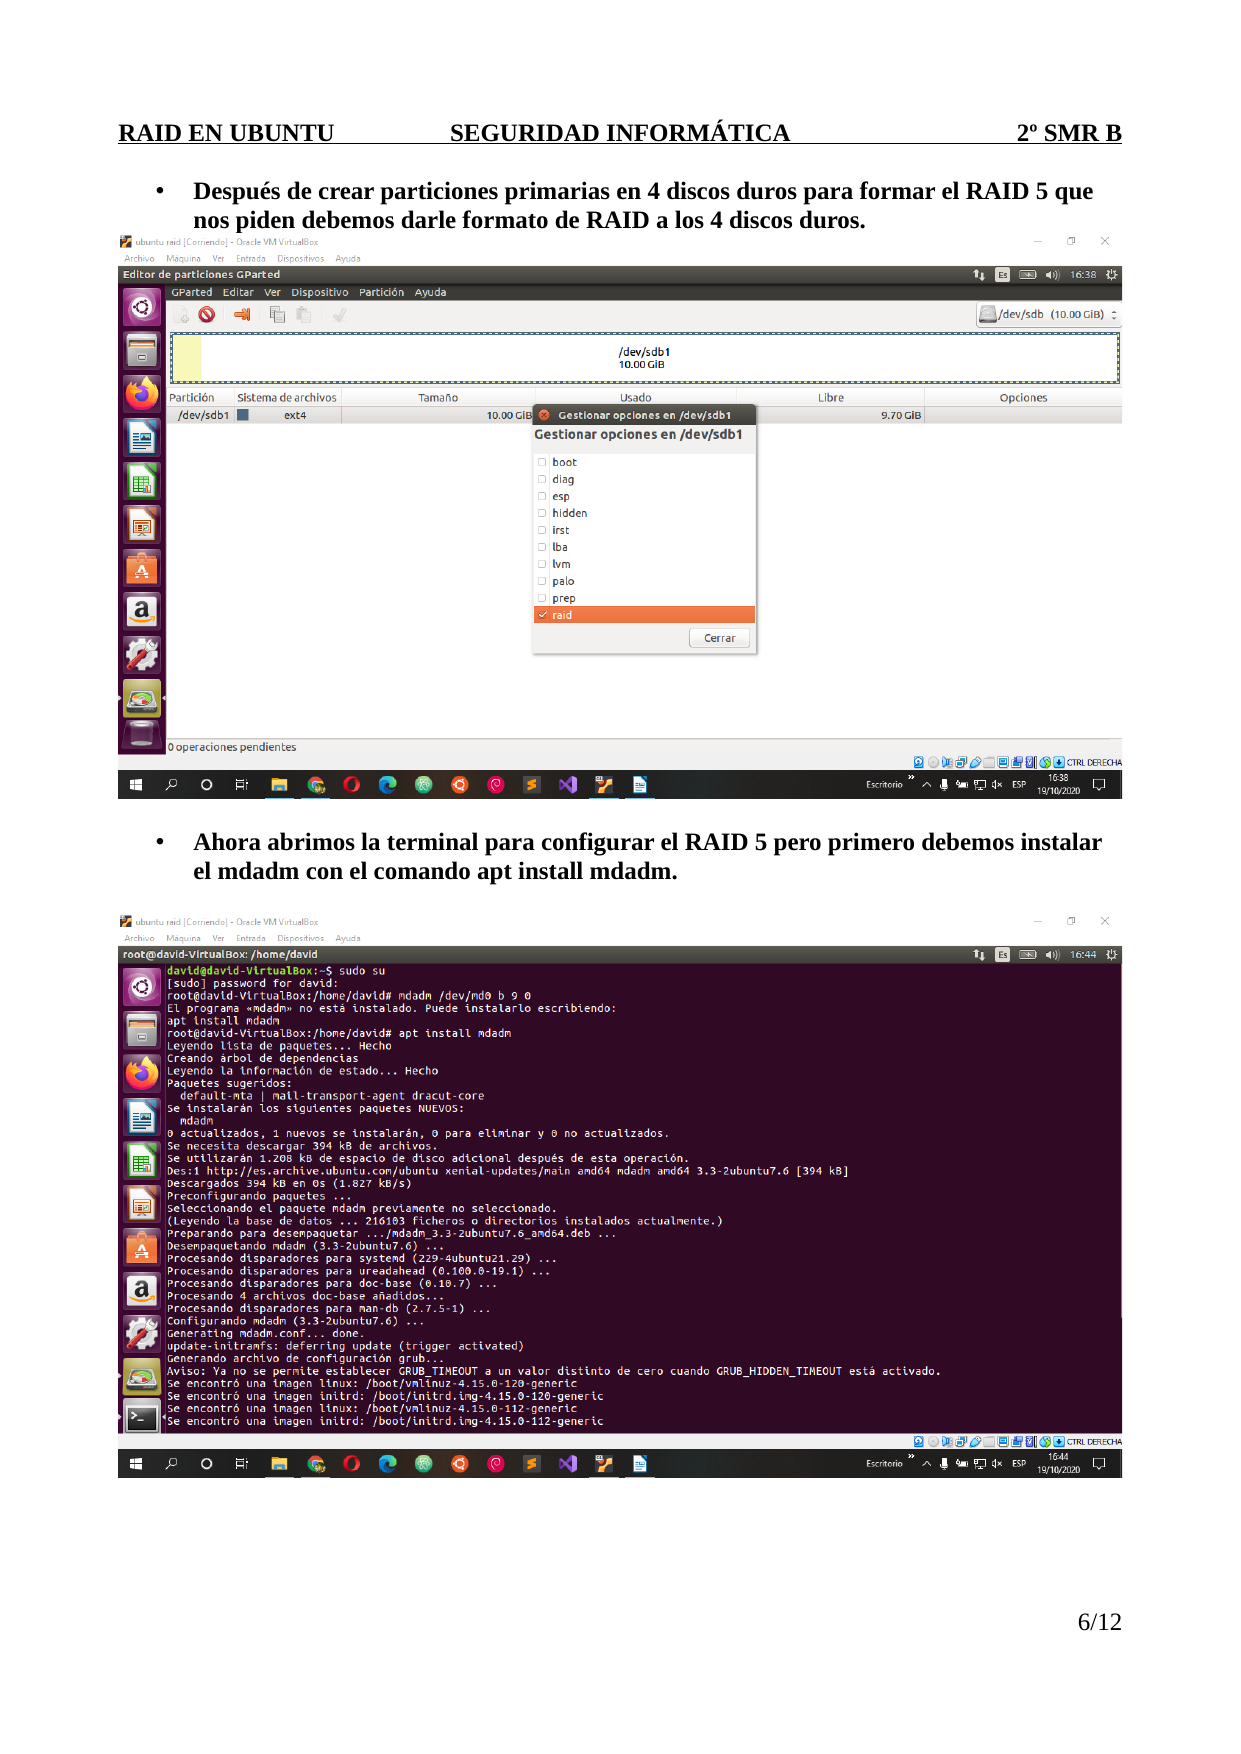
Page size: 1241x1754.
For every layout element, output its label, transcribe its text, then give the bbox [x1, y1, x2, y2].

list Después de crear particiones primarias en 4 discos duros para formar el RAID 5 que nos piden debemos darle formato de RAID a los 4 discos duros. [156, 176, 1122, 233]
picture [118, 913, 1123, 1478]
list Ahora abrimos la terminal para configurar el RAID 5 pero primero debemos instalar el mdadm con el comando apt install mdadm. [156, 827, 1122, 884]
picture [118, 233, 1123, 799]
